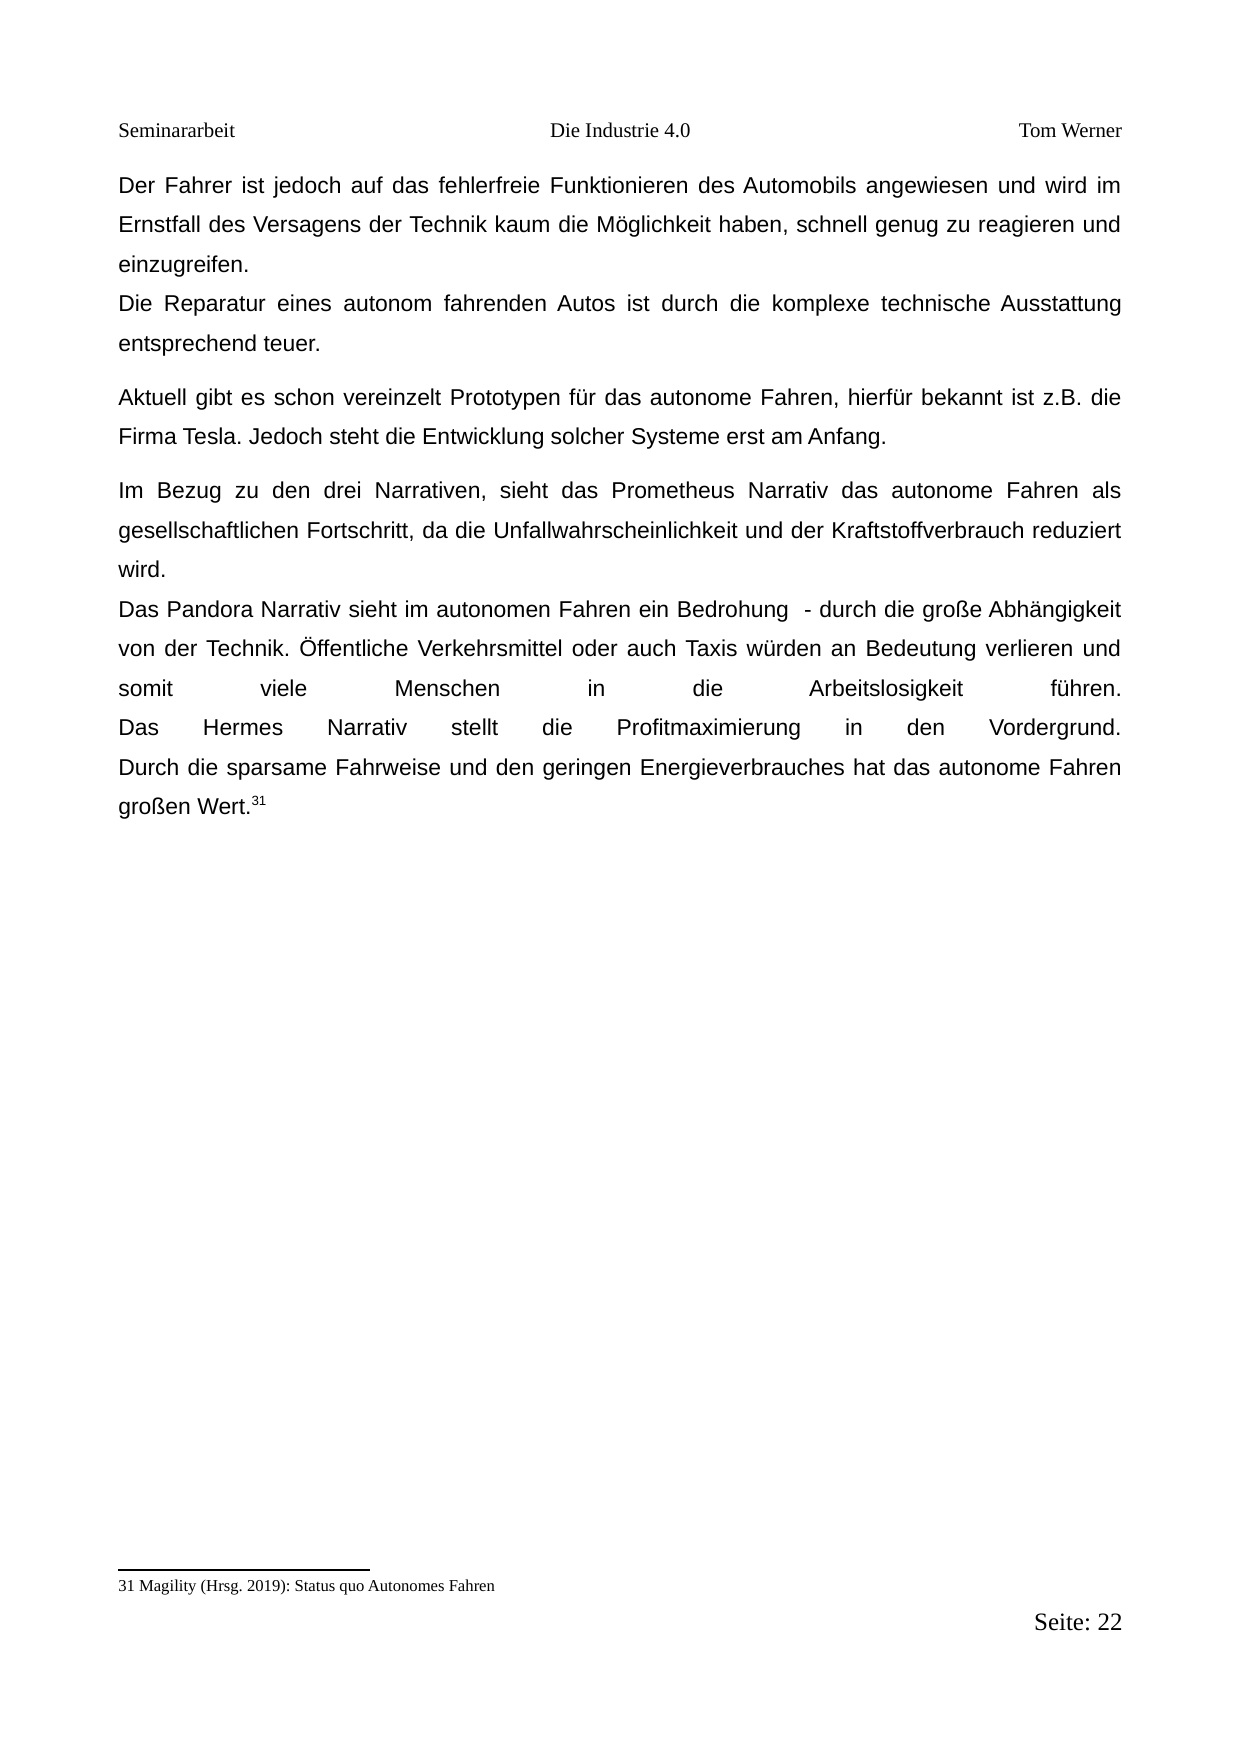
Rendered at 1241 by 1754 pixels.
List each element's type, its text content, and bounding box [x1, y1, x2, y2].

text Der Fahrer ist jedoch auf das fehlerfreie Funktionieren des Automobils angewiesen und wird im Ernstfall des Versagens der Technik kaum die Möglichkeit haben, schnell genug zu reagieren und einzugreifen. Die Reparatur eines autonom fahrenden Autos ist durch die komplexe technische Ausstattung entsprechend teuer. [118, 172, 1122, 356]
text Magility (Hrsg. 2019): Status quo Autonomes Fahren [118, 1576, 1122, 1595]
text Aktuell gibt es schon vereinzelt Prototypen für das autonome Fahren, hierfür bekannt ist z.B. die Firma Tesla. Jedoch steht die Entwicklung solcher Systeme erst am Anfang. [118, 384, 1122, 449]
text Im Bezug zu den drei Narrativen, sieht das Prometheus Narrativ das autonome Fahren als gesellschaftlichen Fortschritt, da die Unfallwahrscheinlichkeit und der Kraftstoffverbrauch reduziert wird. Das Pandora Narrativ sieht im autonomen Fahren ein Bedrohung - durch die große Abhängigkeit von der Technik. Öffentliche Verkehrsmittel oder auch Taxis würden an Bedeutung verlieren und somit viele Menschen in die Arbeitslosigkeit führen. Das Hermes Narrativ stellt die Profitmaximierung in den Vordergrund. Durch die sparsame Fahrweise und den geringen Energieverbrauches hat das autonome Fahren großen Wert. [118, 477, 1122, 819]
